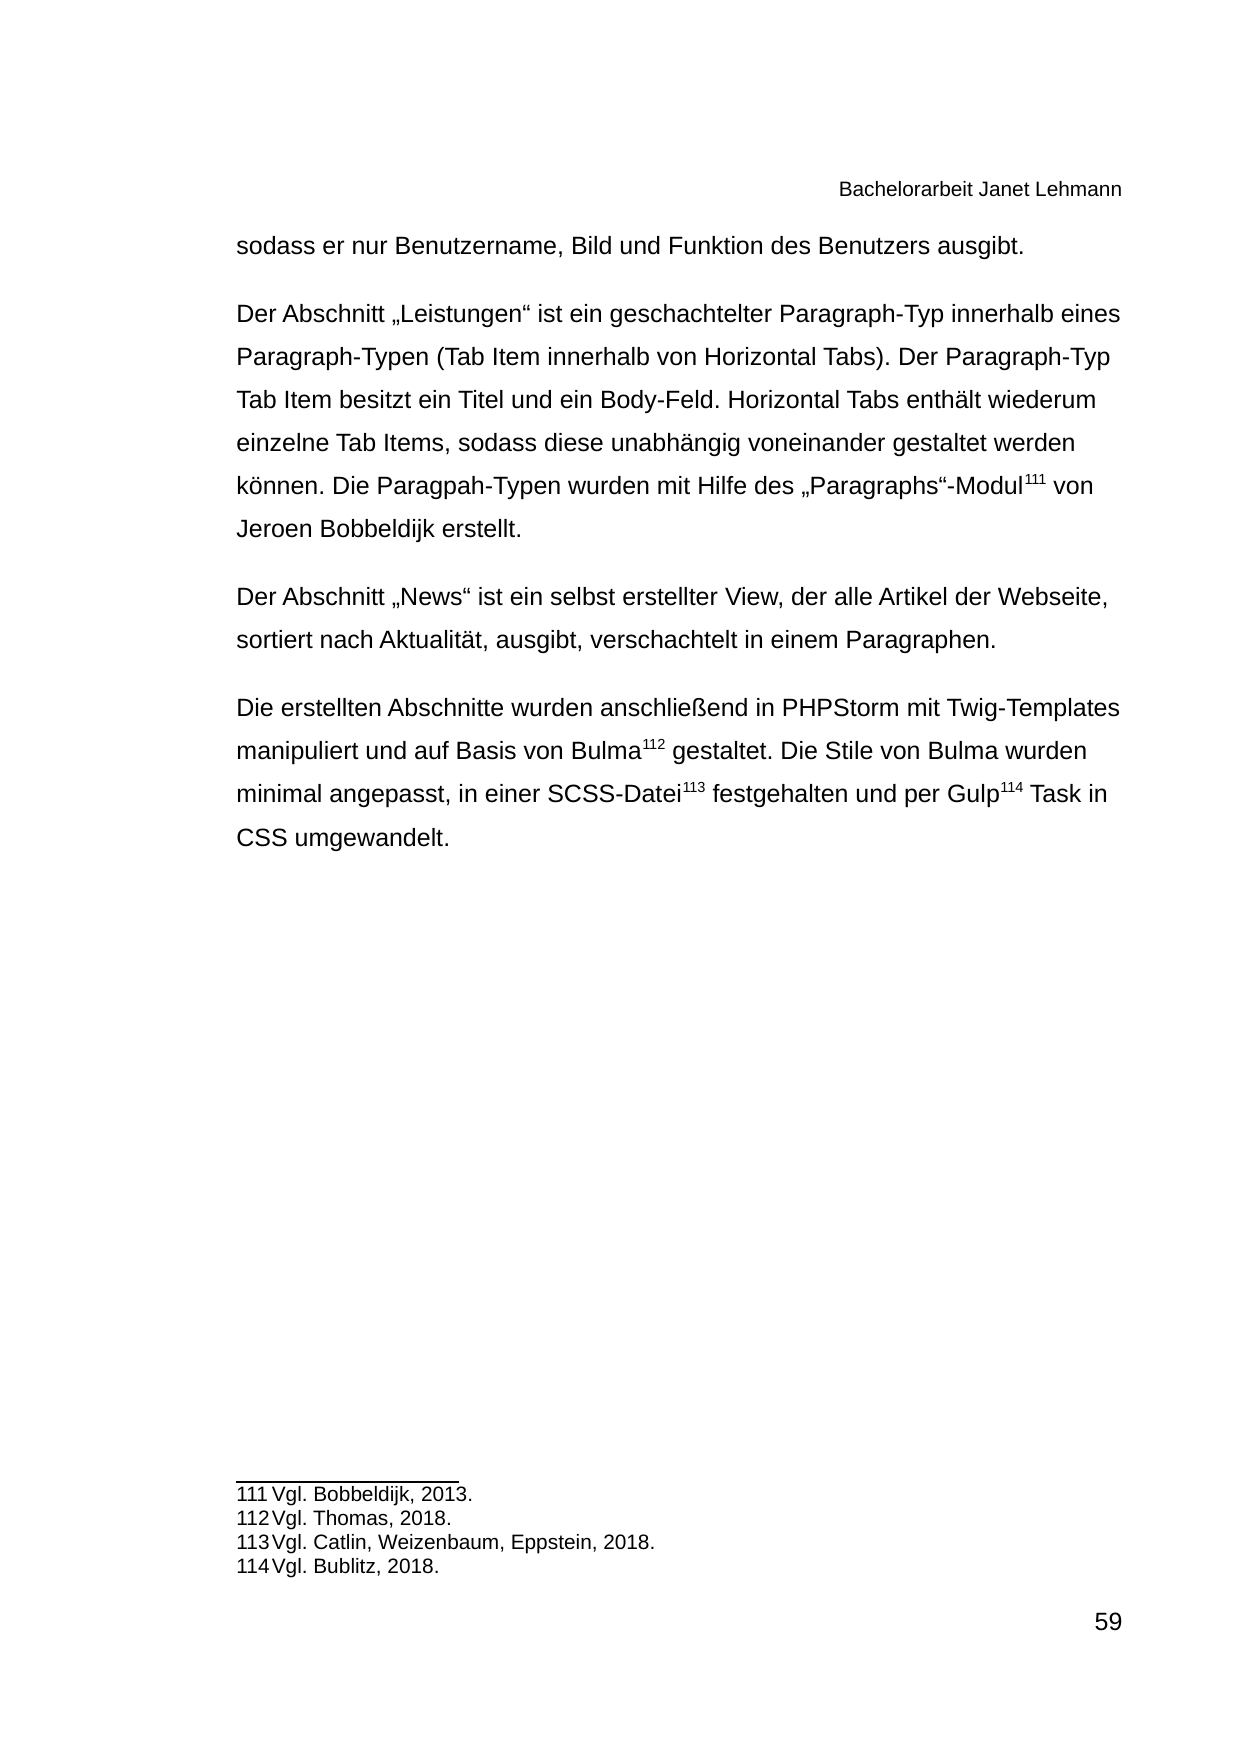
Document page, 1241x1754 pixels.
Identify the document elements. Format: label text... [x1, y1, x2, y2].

text Vgl. Bublitz, 2018. [236, 1554, 1122, 1578]
text Der Abschnitt „Leistungen“ ist ein geschachtelter Paragraph-Typ innerhalb eines Paragraph-Typen (Tab Item innerhalb von Horizontal Tabs). Der Paragraph-Typ Tab Item besitzt ein Titel und ein Body-Feld. Horizontal Tabs enthält wiederum einzelne Tab Items, sodass diese unabhängig voneinander gestaltet werden können. Die Paragpah-Typen wurden mit Hilfe des „Paragraphs“-Modul von Jeroen Bobbeldijk erstellt. [236, 298, 1122, 543]
text Vgl. Thomas, 2018. [236, 1506, 1122, 1530]
text Vgl. Bobbeldijk, 2013. [236, 1482, 1122, 1506]
text Der Abschnitt „News“ ist ein selbst erstellter View, der alle Artikel der Webseite, sortiert nach Aktualität, ausgibt, verschachtelt in einem Paragraphen. [236, 582, 1122, 654]
text sodass er nur Benutzername, Bild und Funktion des Benutzers ausgibt. [236, 231, 1122, 259]
text Die erstellten Abschnitte wurden anschließend in PHPStorm mit Twig-Templates manipuliert und auf Basis von Bulma gestaltet. Die Stile von Bulma wurden minimal angepasst, in einer SCSS-Datei festgehalten und per Gulp Task in CSS umgewandelt. [236, 693, 1122, 851]
text Vgl. Catlin, Weizenbaum, Eppstein, 2018. [236, 1530, 1122, 1554]
